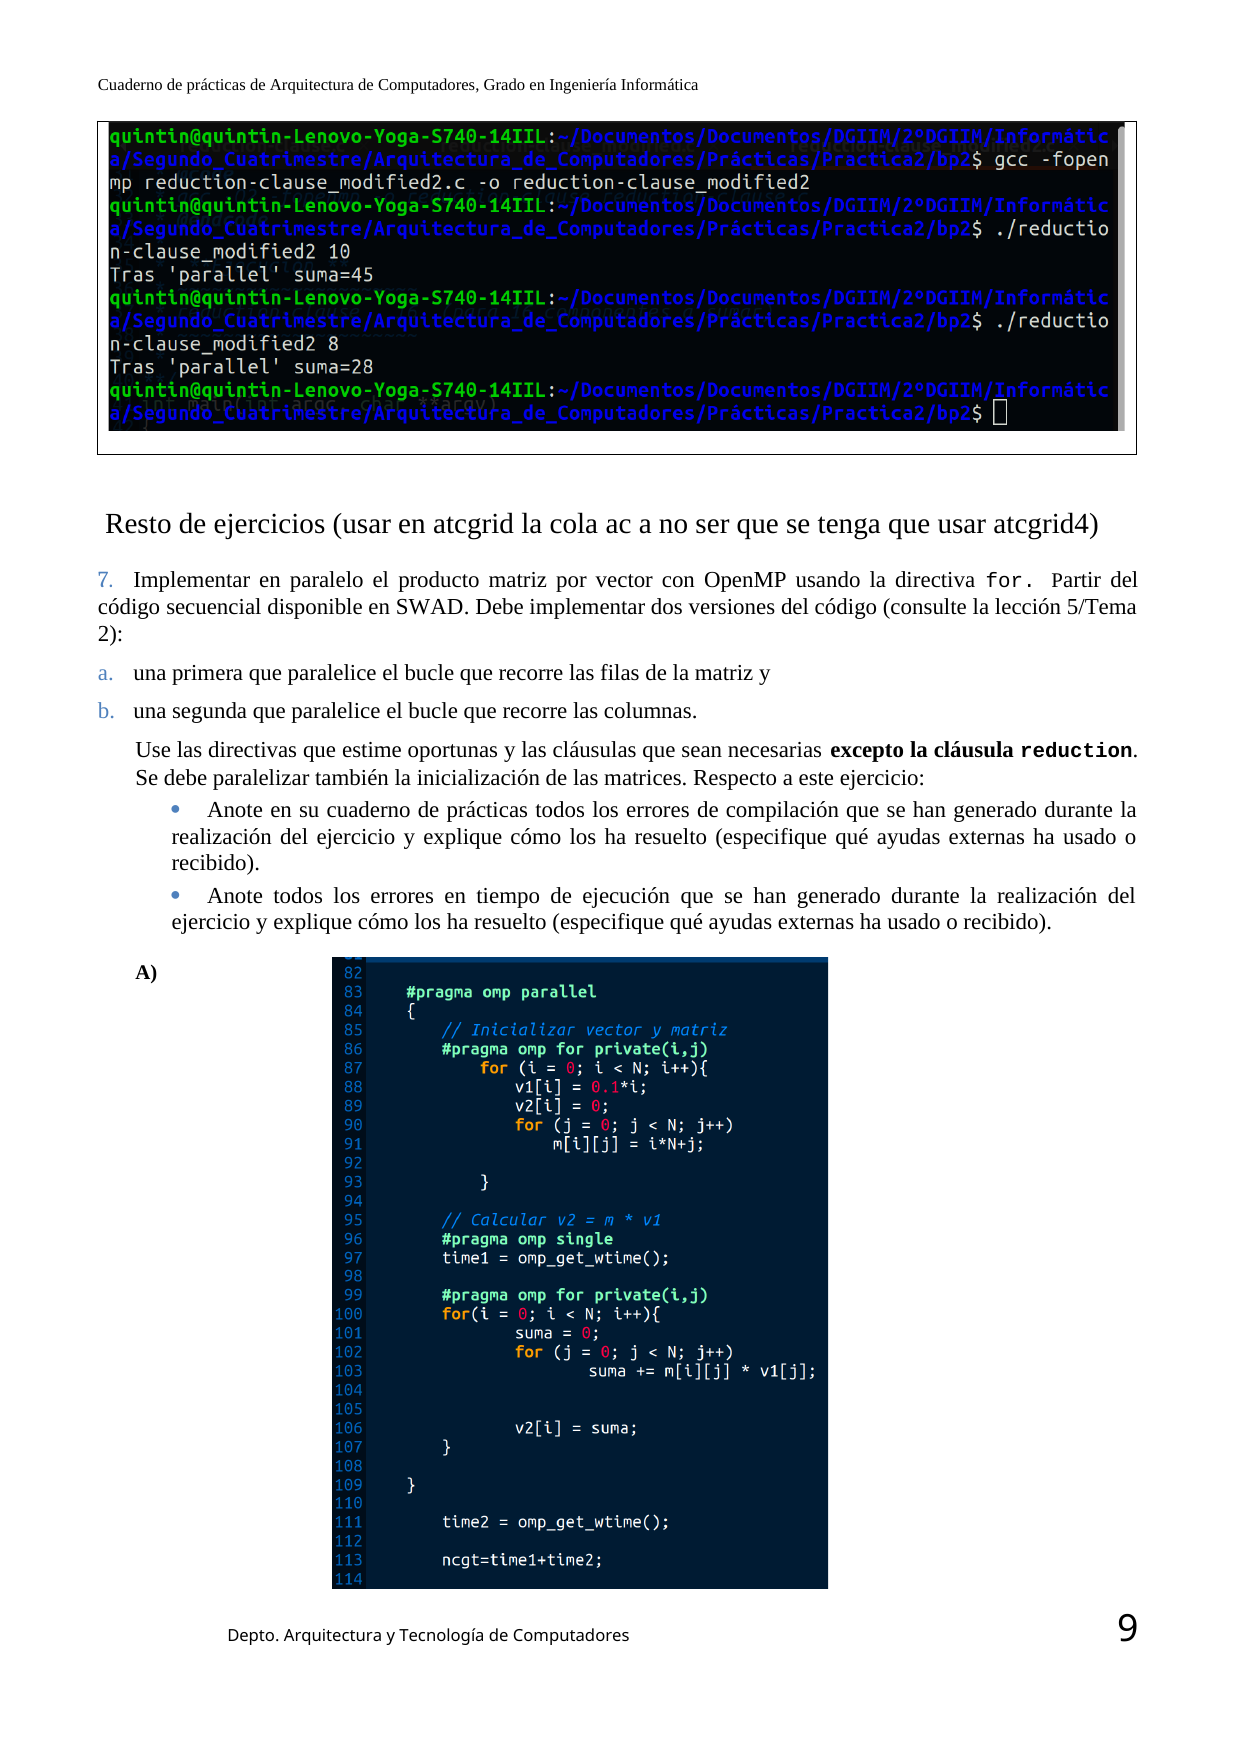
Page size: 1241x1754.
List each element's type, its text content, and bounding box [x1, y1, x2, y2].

list una segunda que paralelice el bucle que recorre las columnas. [98, 697, 1138, 724]
list Implementar en paralelo el producto matriz por vector con OpenMP usando la directiva for. Partir del código secuencial disponible en SWAD. Debe implementar dos versiones del código (consulte la lección 5/Tema 2): [98, 565, 1138, 646]
subtitle Resto de ejercicios (usar en atcgrid la cola ac a no ser que se tenga que usar atcgrid4) [98, 506, 1138, 540]
picture [332, 957, 829, 1589]
list A) [135, 959, 332, 984]
list [829, 959, 1138, 984]
table_header [98, 122, 1136, 454]
list Anote en su cuaderno de prácticas todos los errores de compilación que se han generado durante la realización del ejercicio y explique cómo los ha resuelto (especifique qué ayudas externas ha usado o recibido). [171, 797, 1138, 876]
list Anote todos los errores en tiempo de ejecución que se han generado durante la realización del ejercicio y explique cómo los ha resuelto (especifique qué ayudas externas ha usado o recibido). [171, 882, 1138, 934]
list una primera que paralelice el bucle que recorre las filas de la matriz y [98, 659, 1138, 685]
list Use las directivas que estime oportunas y las cláusulas que sean necesarias excepto la cláusula reduction. Se debe paralelizar también la inicialización de las matrices. Respecto a este ejercicio: [135, 736, 1138, 790]
picture [108, 121, 1125, 431]
